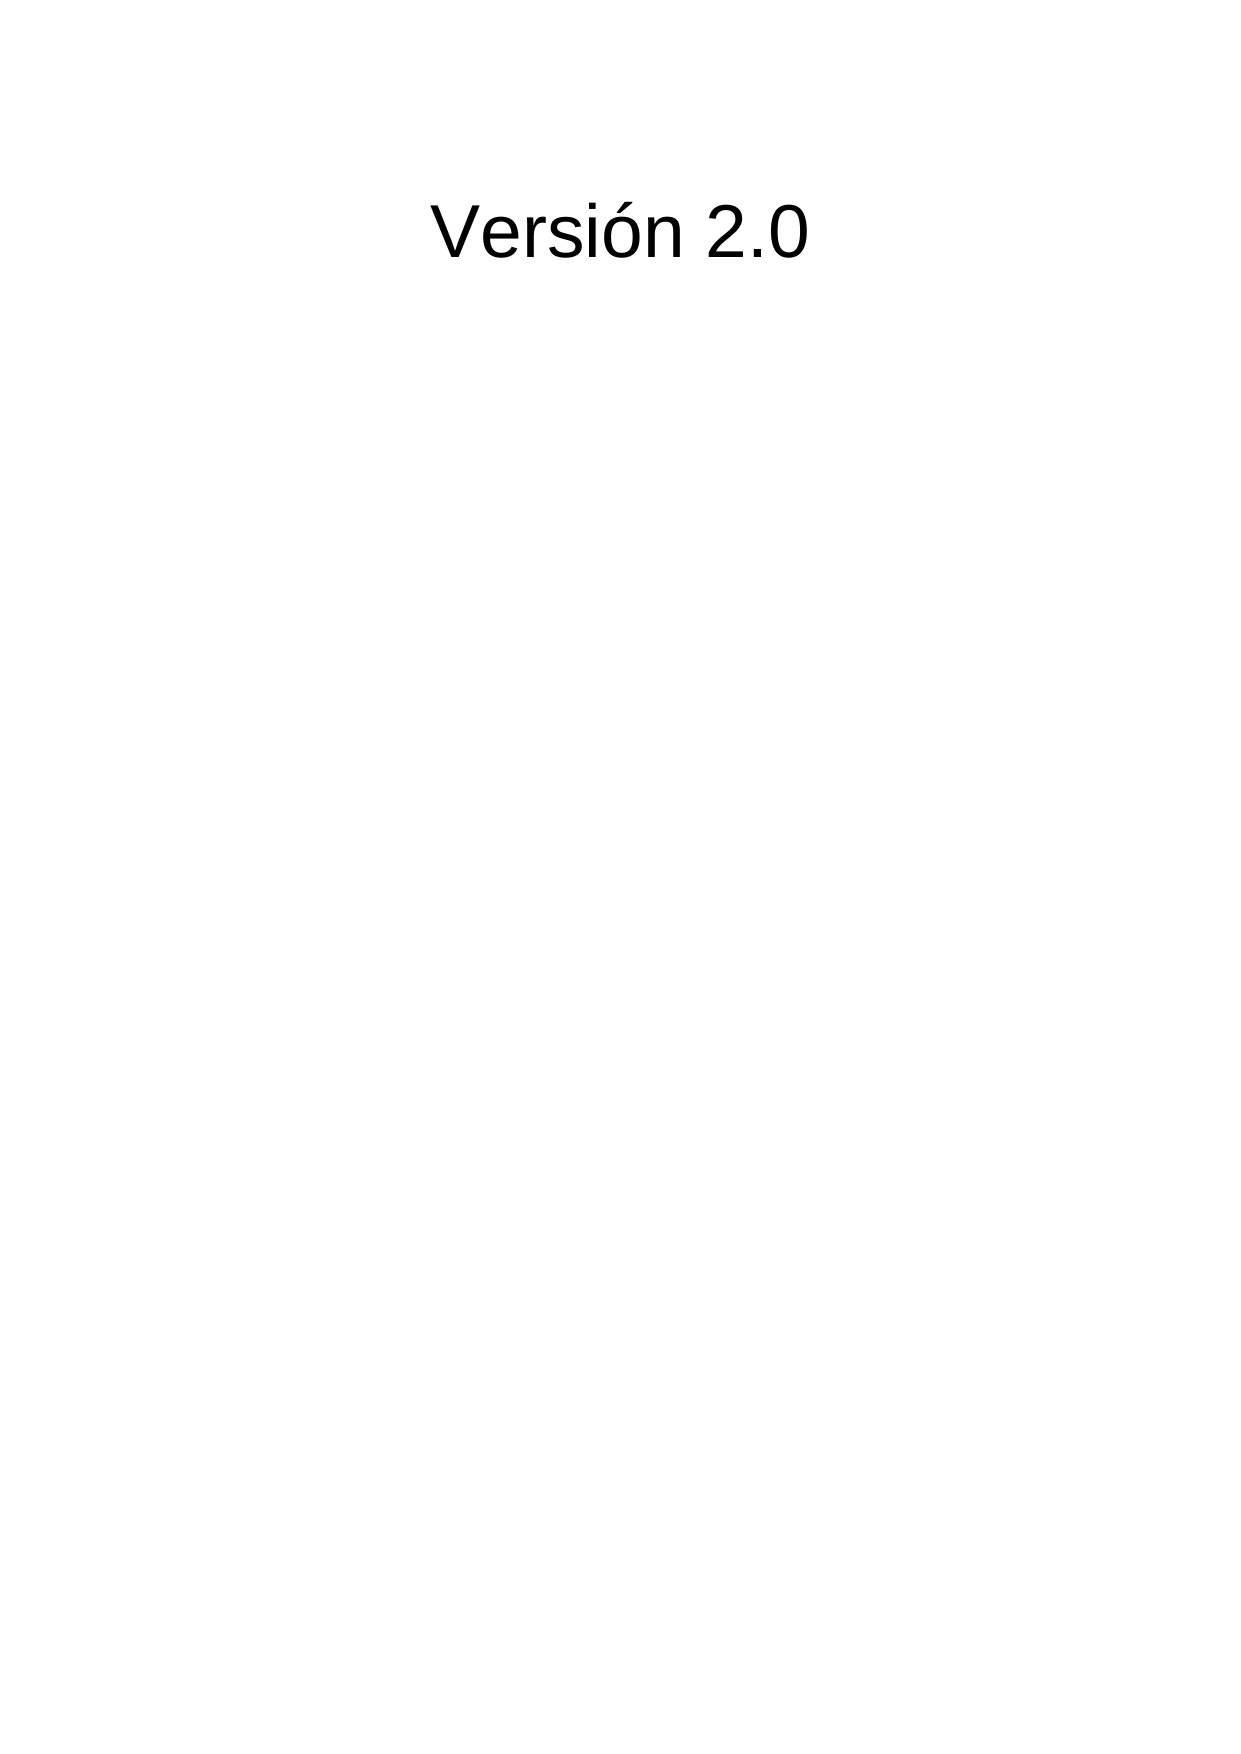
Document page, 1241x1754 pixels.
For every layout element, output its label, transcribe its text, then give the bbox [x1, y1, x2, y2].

text Versión 2.0 [177, 189, 1063, 273]
